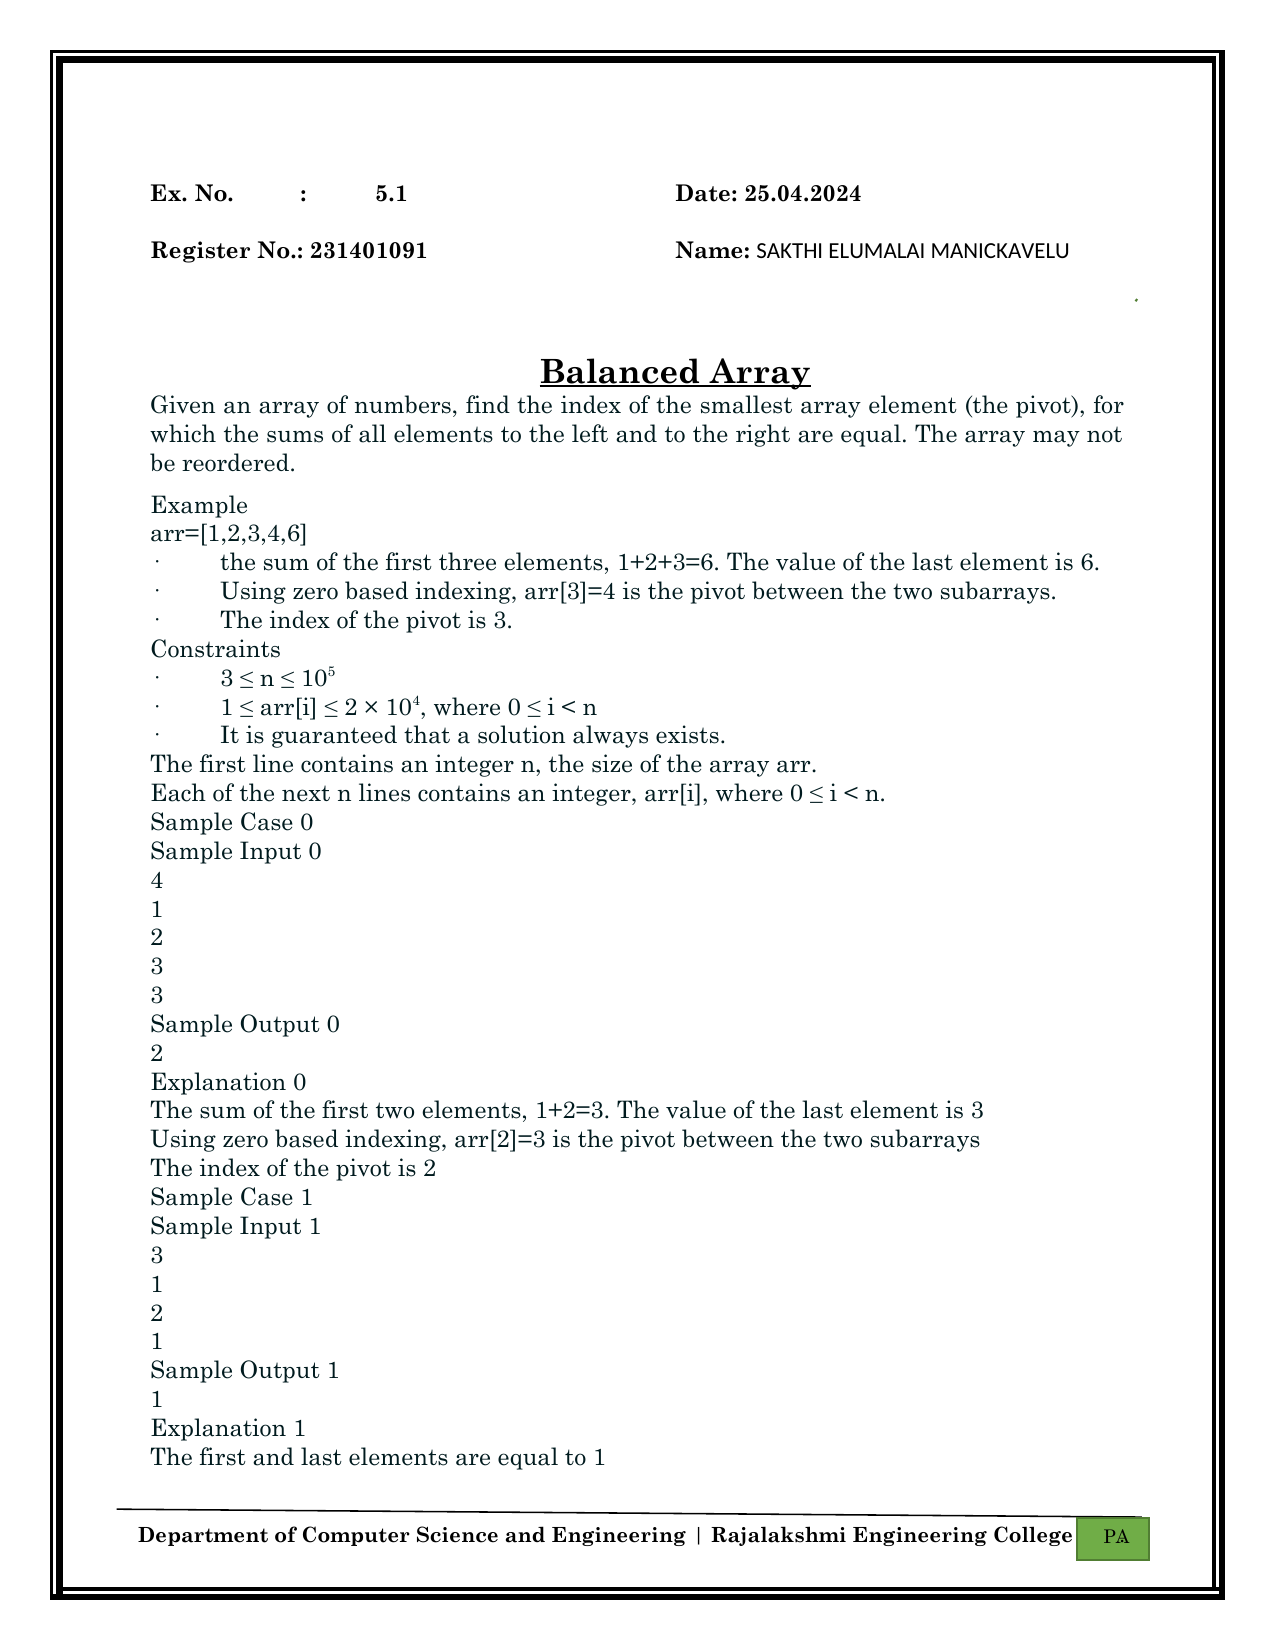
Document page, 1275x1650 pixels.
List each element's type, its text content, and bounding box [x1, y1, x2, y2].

text Explanation 0 [150, 1066, 1125, 1095]
text The first and last elements are equal to 1 [150, 1442, 1125, 1470]
text Register No.: 231401091 Name: SAKTHI ELUMALAI MANICKAVELU [150, 236, 1125, 264]
text 1 [150, 1326, 1125, 1355]
text 3 [150, 951, 1125, 980]
text The first line contains an integer n, the size of the array arr. [150, 749, 1125, 778]
text 1 [150, 1384, 1125, 1413]
text Balanced Array [225, 350, 1125, 390]
text Example [150, 489, 1125, 518]
text 3 [150, 1239, 1125, 1268]
text · 3 ≤ n ≤ 105 [150, 662, 1125, 691]
text Given an array of numbers, find the index of the smallest array element (the pivot), for which the sums of all elements to the left and to the right are equal. The array may not be reordered. [150, 390, 1125, 477]
text 4 [150, 864, 1125, 893]
text Sample Input 0 [150, 836, 1125, 864]
text The sum of the first two elements, 1+2=3. The value of the last element is 3 [150, 1095, 1125, 1124]
text · Using zero based indexing, arr[3]=4 is the pivot between the two subarrays. [150, 576, 1125, 605]
text 2 [150, 1297, 1125, 1326]
text · The index of the pivot is 3. [150, 605, 1125, 634]
text · It is guaranteed that a solution always exists. [150, 720, 1125, 749]
text 1 [150, 893, 1125, 922]
text Explanation 1 [150, 1413, 1125, 1442]
text Sample Input 1 [150, 1211, 1125, 1239]
text Using zero based indexing, arr[2]=3 is the pivot between the two subarrays [150, 1124, 1125, 1153]
text · 1 ≤ arr[i] ≤ 2 × 104, where 0 ≤ i < n [150, 691, 1125, 720]
text 2 [150, 1038, 1125, 1066]
text Sample Case 0 [150, 807, 1125, 836]
text Constraints [150, 634, 1125, 662]
text Each of the next n lines contains an integer, arr[i], where 0 ≤ i < n. [150, 778, 1125, 807]
text 2 [150, 922, 1125, 951]
text Sample Case 1 [150, 1182, 1125, 1211]
text Ex. No. : 5.1 Date: 25.04.2024 [150, 179, 1125, 207]
text · the sum of the first three elements, 1+2+3=6. The value of the last element is 6. [150, 547, 1125, 576]
text The index of the pivot is 2 [150, 1153, 1125, 1182]
text arr=[1,2,3,4,6] [150, 518, 1125, 547]
text Sample Output 0 [150, 1009, 1125, 1038]
text 1 [150, 1268, 1125, 1297]
text Sample Output 1 [150, 1355, 1125, 1384]
text 3 [150, 980, 1125, 1009]
